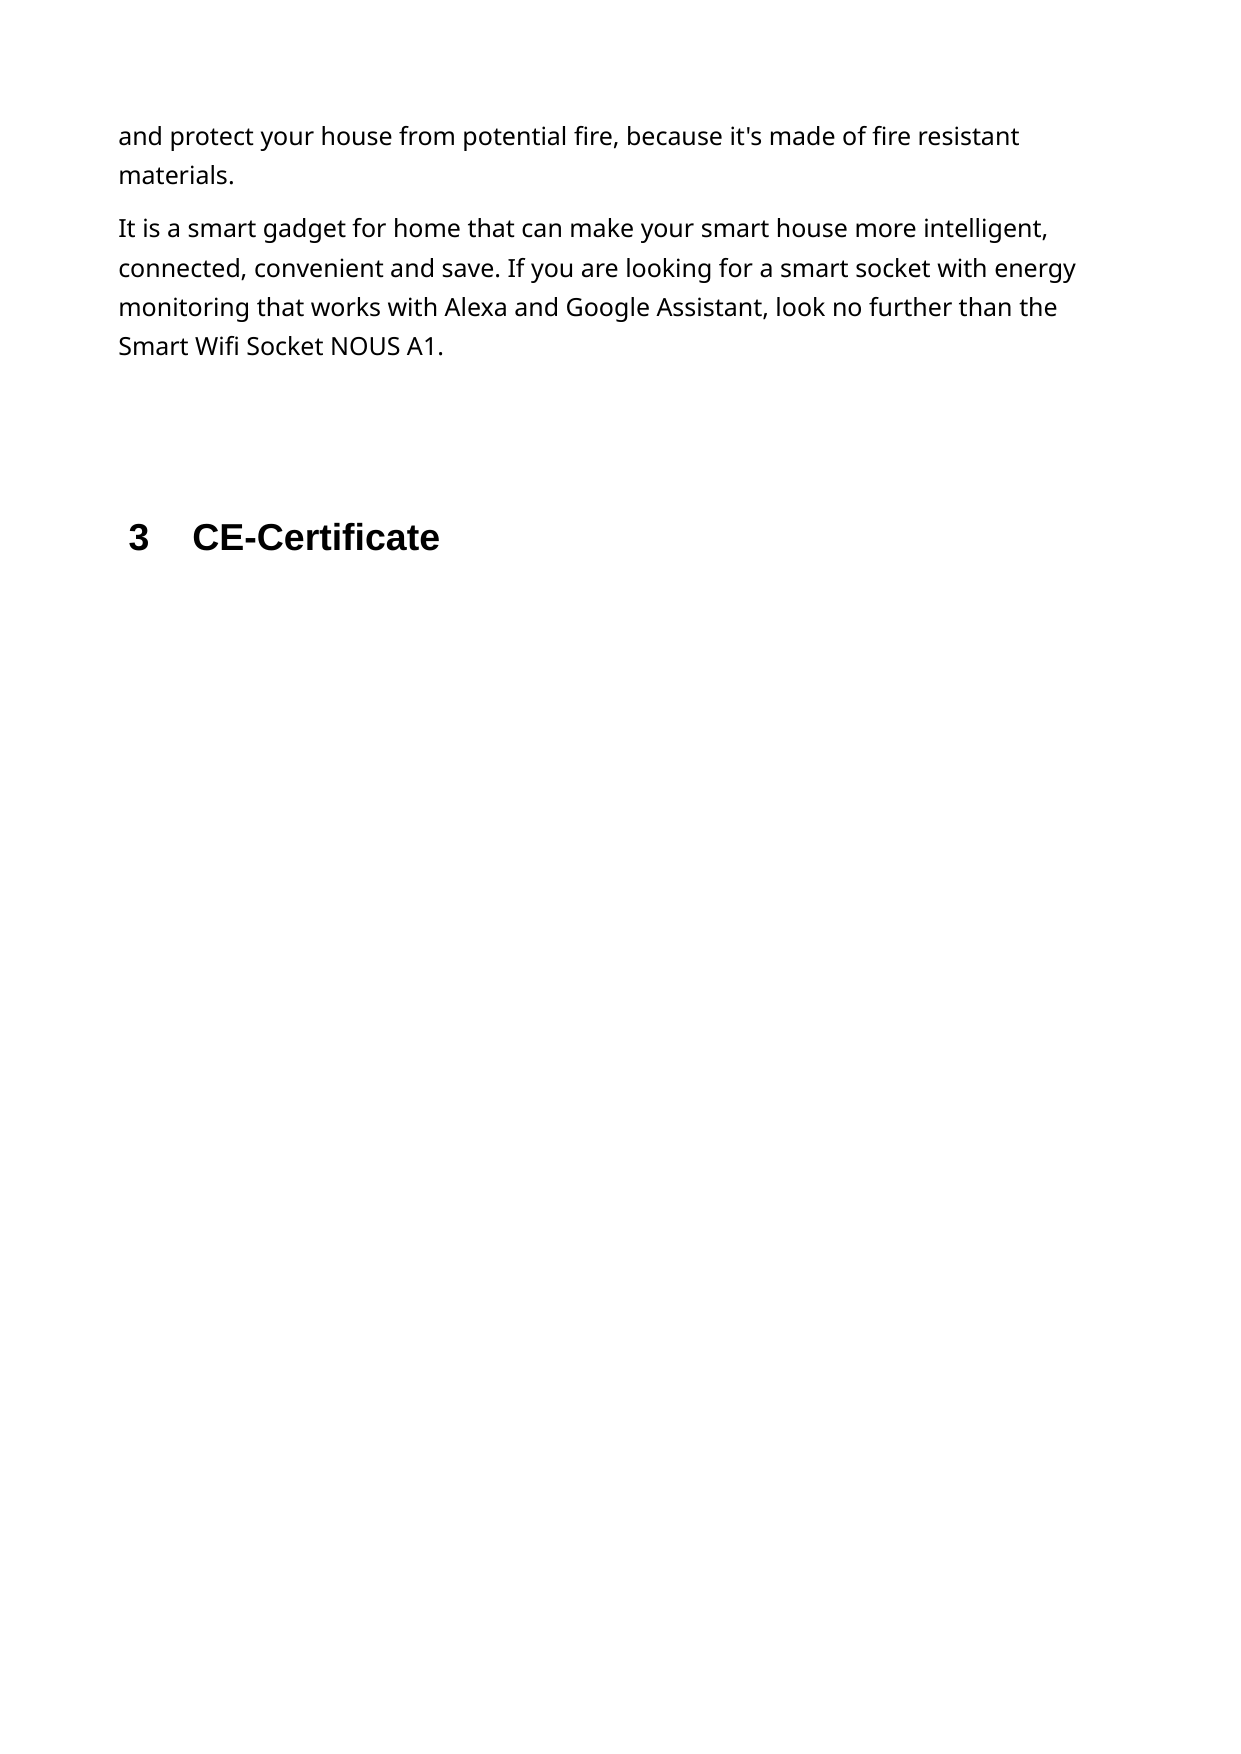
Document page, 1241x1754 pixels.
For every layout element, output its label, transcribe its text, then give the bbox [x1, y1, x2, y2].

subtitle CE-Certificate [118, 515, 1122, 558]
text and protect your house from potential fire, because it's made of fire resistant materials. [118, 118, 1122, 191]
text It is a smart gadget for home that can make your smart house more intelligent, connected, convenient and save. If you are looking for a smart socket with energy monitoring that works with Alexa and Google Assistant, look no further than the Smart Wifi Socket NOUS A1. [118, 211, 1122, 363]
